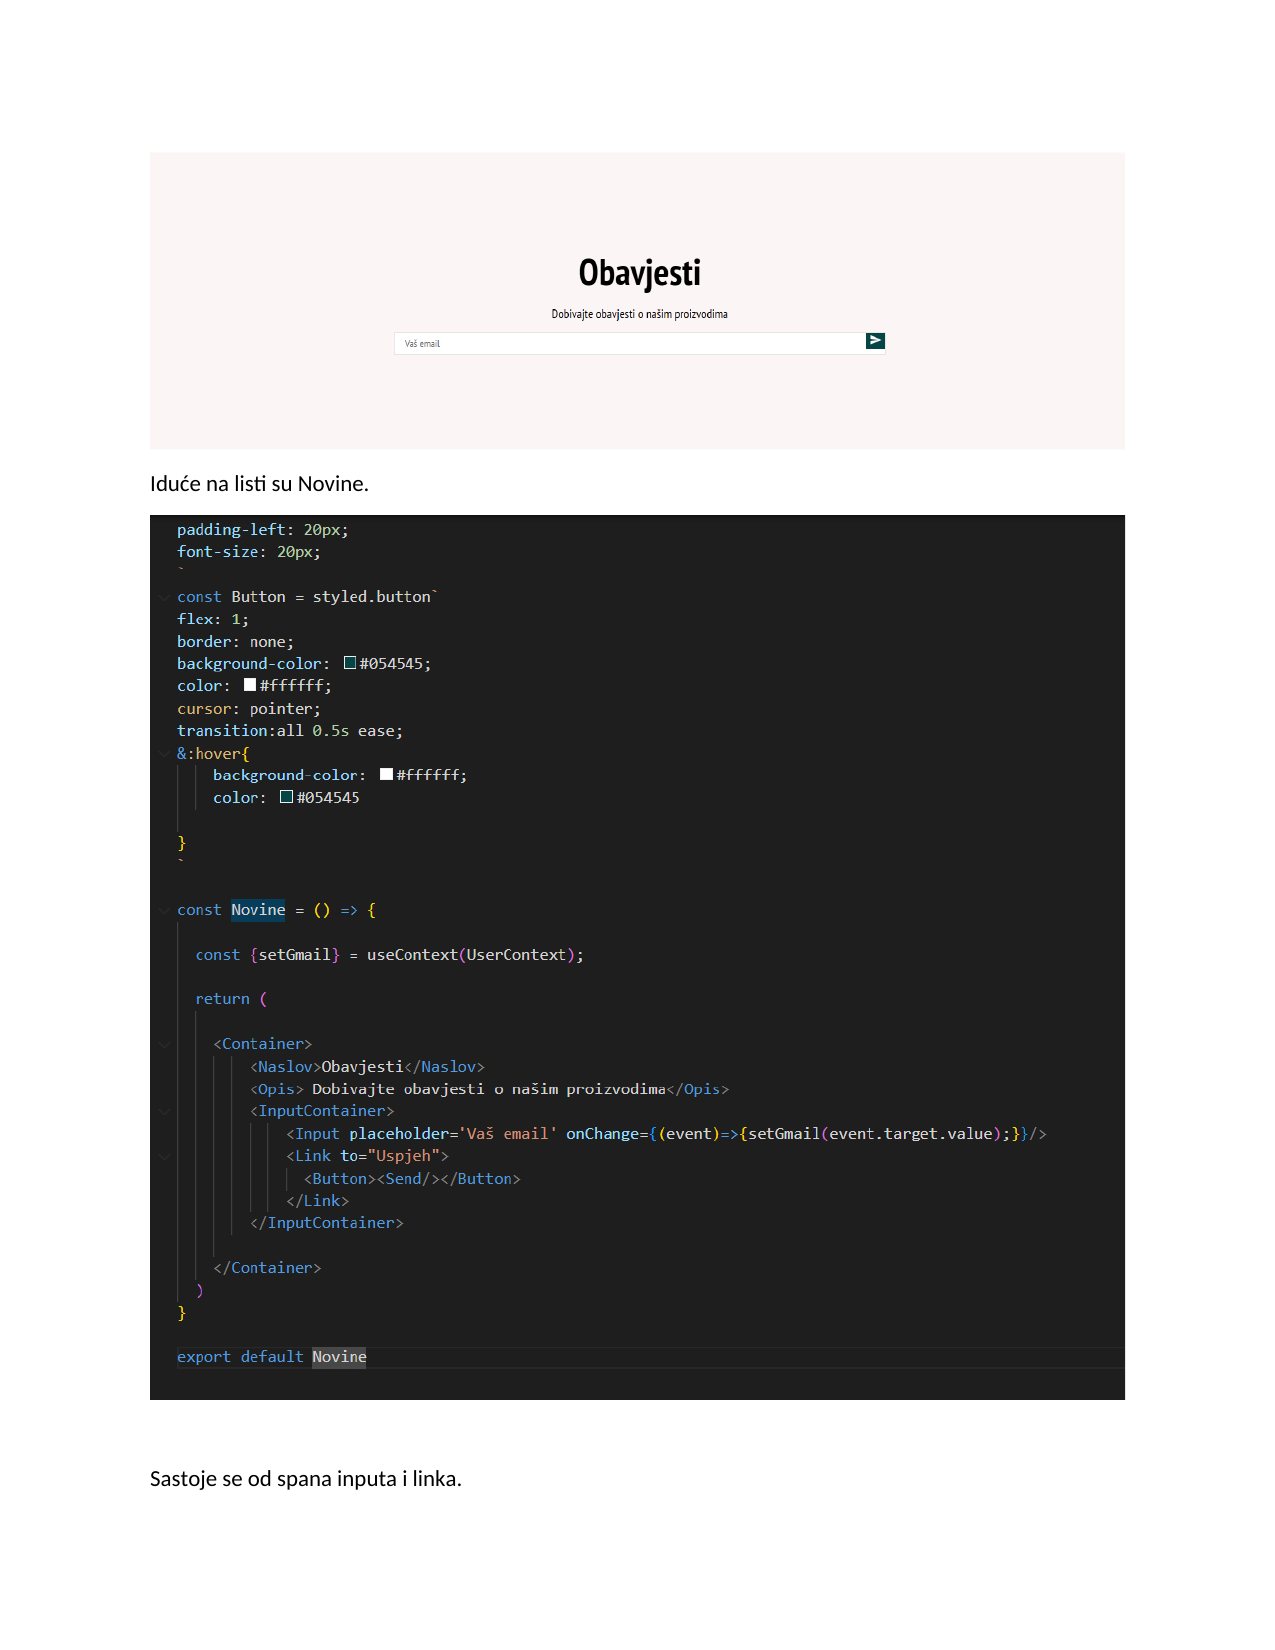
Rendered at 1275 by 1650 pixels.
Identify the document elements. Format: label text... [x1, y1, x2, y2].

text Iduće na listi su Novine. [150, 469, 1125, 497]
text Sastoje se od spana inputa i linka. [150, 1464, 1125, 1492]
